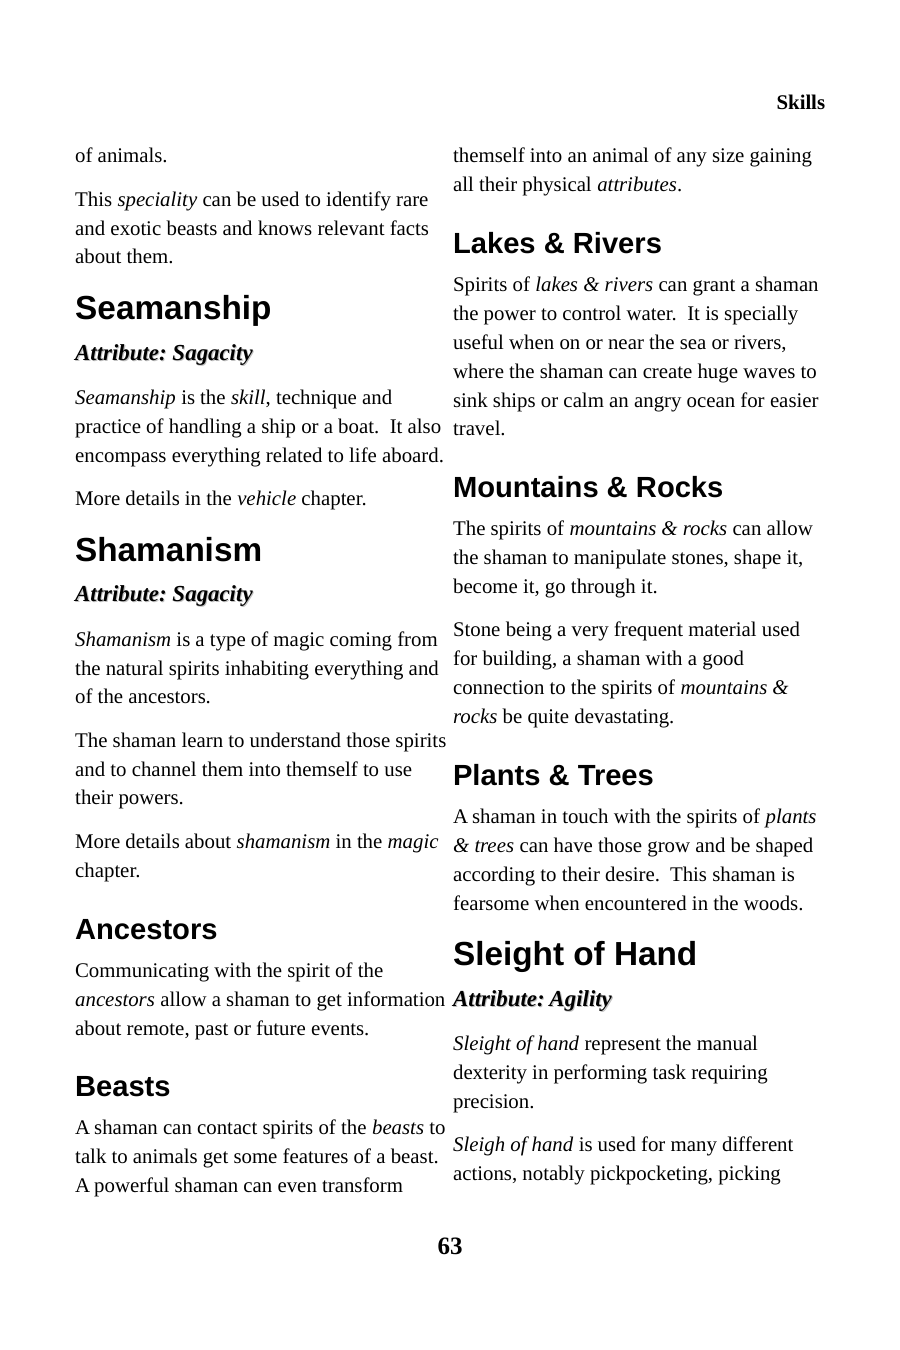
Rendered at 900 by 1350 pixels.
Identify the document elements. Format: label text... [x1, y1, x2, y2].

text themself into an animal of any size gaining all their physical attributes. [453, 143, 825, 196]
text Communicating with the spirit of the ancestors allow a shaman to get information about remote, past or future events. [75, 958, 447, 1039]
text Sleigh of hand is used for many different actions, notably pickpocketing, picking [453, 1132, 825, 1185]
text Attribute: Sagacity [75, 581, 447, 607]
subtitle Lakes & Rivers [453, 226, 825, 259]
subtitle Plants & Trees [453, 758, 825, 791]
text This speciality can be used to identify rare and exotic beasts and knows relevant facts about them. [75, 187, 447, 268]
text Attribute: Sagacity [75, 339, 447, 365]
text A shaman in touch with the spirits of plants & trees can have those grow and be shaped according to their desire. This shaman is fearsome when encountered in the woods. [453, 804, 825, 914]
text A shaman can contact spirits of the beasts to talk to animals get some features of a beast. A powerful shaman can even transform [75, 1115, 447, 1197]
text More details in the vehicle chapter. [75, 486, 447, 510]
subtitle Sleight of Hand [453, 934, 825, 972]
subtitle Ancestors [75, 912, 447, 945]
text Seamanship is the skill, technique and practice of handling a ship or a boat. It also encompass everything related to life aboard. [75, 385, 447, 467]
text Sleight of hand represent the manual dexterity in performing task requiring precision. [453, 1031, 825, 1113]
text The shaman learn to understand those spirits and to channel them into themself to use their powers. [75, 728, 447, 809]
subtitle Mountains & Rocks [453, 470, 825, 504]
text Stone being a very frequent material used for building, a shaman with a good connection to the spirits of mountains & rocks be quite devastating. [453, 617, 825, 728]
text Attribute: Agility [453, 985, 825, 1011]
subtitle Shamanism [75, 529, 447, 568]
subtitle Seamanship [75, 288, 447, 326]
text Shamanism is a type of magic coming from the natural spirits inhabiting everything and of the ancestors. [75, 627, 447, 708]
text The spirits of mountains & rocks can allow the shaman to manipulate stones, shape it, become it, go through it. [453, 516, 825, 598]
text of animals. [75, 143, 447, 167]
text More details about shamanism in the magic chapter. [75, 829, 447, 882]
subtitle Beasts [75, 1069, 447, 1103]
text Spirits of lakes & rivers can grant a shaman the power to control water. It is specially useful when on or near the sea or rivers, where the shaman can create huge waves to sink ships or calm an angry ocean for easier travel. [453, 272, 825, 440]
